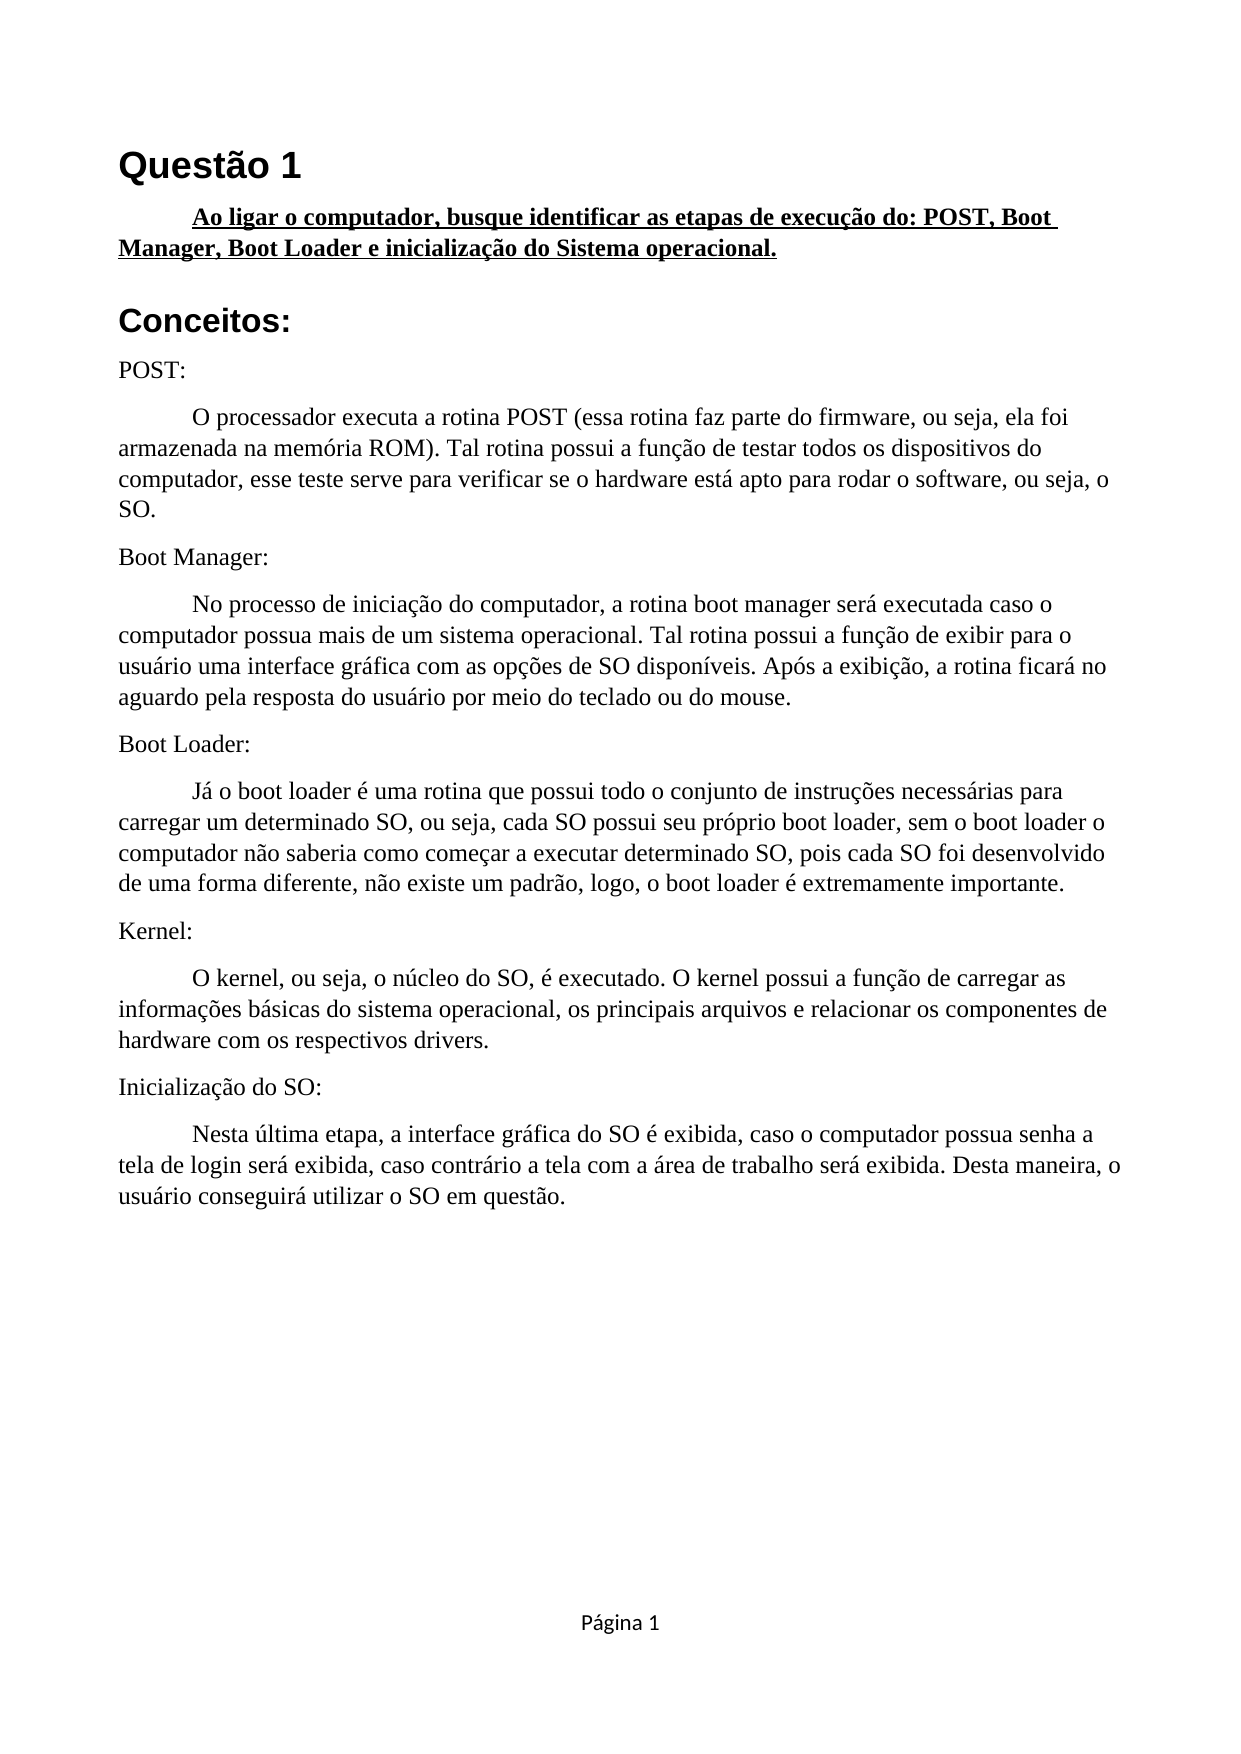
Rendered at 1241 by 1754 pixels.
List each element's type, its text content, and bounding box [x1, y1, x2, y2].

subtitle Questão 1 [118, 143, 1122, 187]
text Boot Manager: [118, 542, 1122, 571]
text O kernel, ou seja, o núcleo do SO, é executado. O kernel possui a função de carregar as informações básicas do sistema operacional, os principais arquivos e relacionar os componentes de hardware com os respectivos drivers. [118, 963, 1122, 1053]
text POST: [118, 355, 1122, 384]
subtitle Conceitos: [118, 301, 1122, 340]
text Inicialização do SO: [118, 1072, 1122, 1101]
text Boot Loader: [118, 729, 1122, 758]
text Ao ligar o computador, busque identificar as etapas de execução do: POST, Boot Manager, Boot Loader e inicialização do Sistema operacional. [118, 202, 1122, 262]
text Kernel: [118, 916, 1122, 945]
text No processo de iniciação do computador, a rotina boot manager será executada caso o computador possua mais de um sistema operacional. Tal rotina possui a função de exibir para o usuário uma interface gráfica com as opções de SO disponíveis. Após a exibição, a rotina ficará no aguardo pela resposta do usuário por meio do teclado ou do mouse. [118, 589, 1122, 710]
text O processador executa a rotina POST (essa rotina faz parte do firmware, ou seja, ela foi armazenada na memória ROM). Tal rotina possui a função de testar todos os dispositivos do computador, esse teste serve para verificar se o hardware está apto para rodar o software, ou seja, o SO. [118, 402, 1122, 523]
text Nesta última etapa, a interface gráfica do SO é exibida, caso o computador possua senha a tela de login será exibida, caso contrário a tela com a área de trabalho será exibida. Desta maneira, o usuário conseguirá utilizar o SO em questão. [118, 1119, 1122, 1210]
text Já o boot loader é uma rotina que possui todo o conjunto de instruções necessárias para carregar um determinado SO, ou seja, cada SO possui seu próprio boot loader, sem o boot loader o computador não saberia como começar a executar determinado SO, pois cada SO foi desenvolvido de uma forma diferente, não existe um padrão, logo, o boot loader é extremamente importante. [118, 776, 1122, 897]
